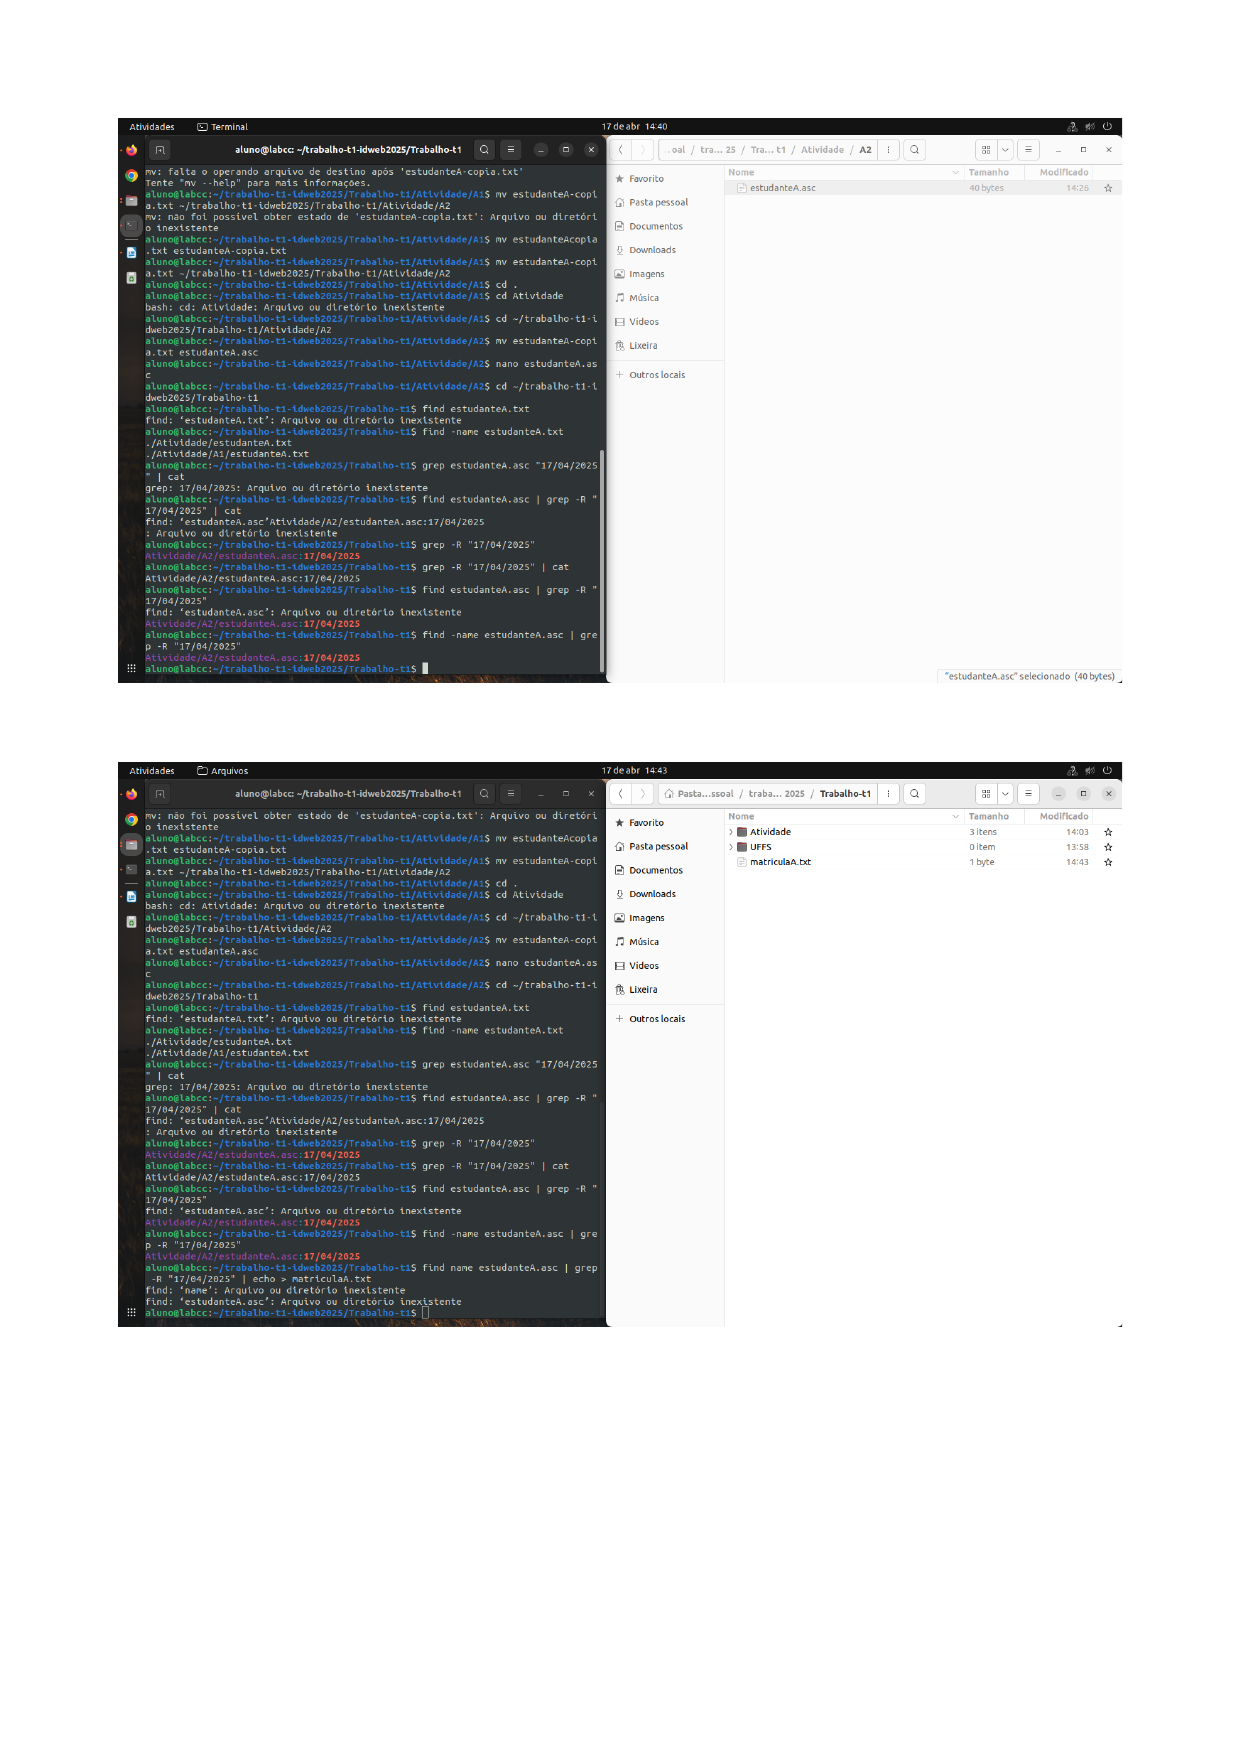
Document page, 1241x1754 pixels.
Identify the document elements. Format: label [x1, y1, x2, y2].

picture [118, 118, 1123, 683]
picture [118, 762, 1123, 1327]
